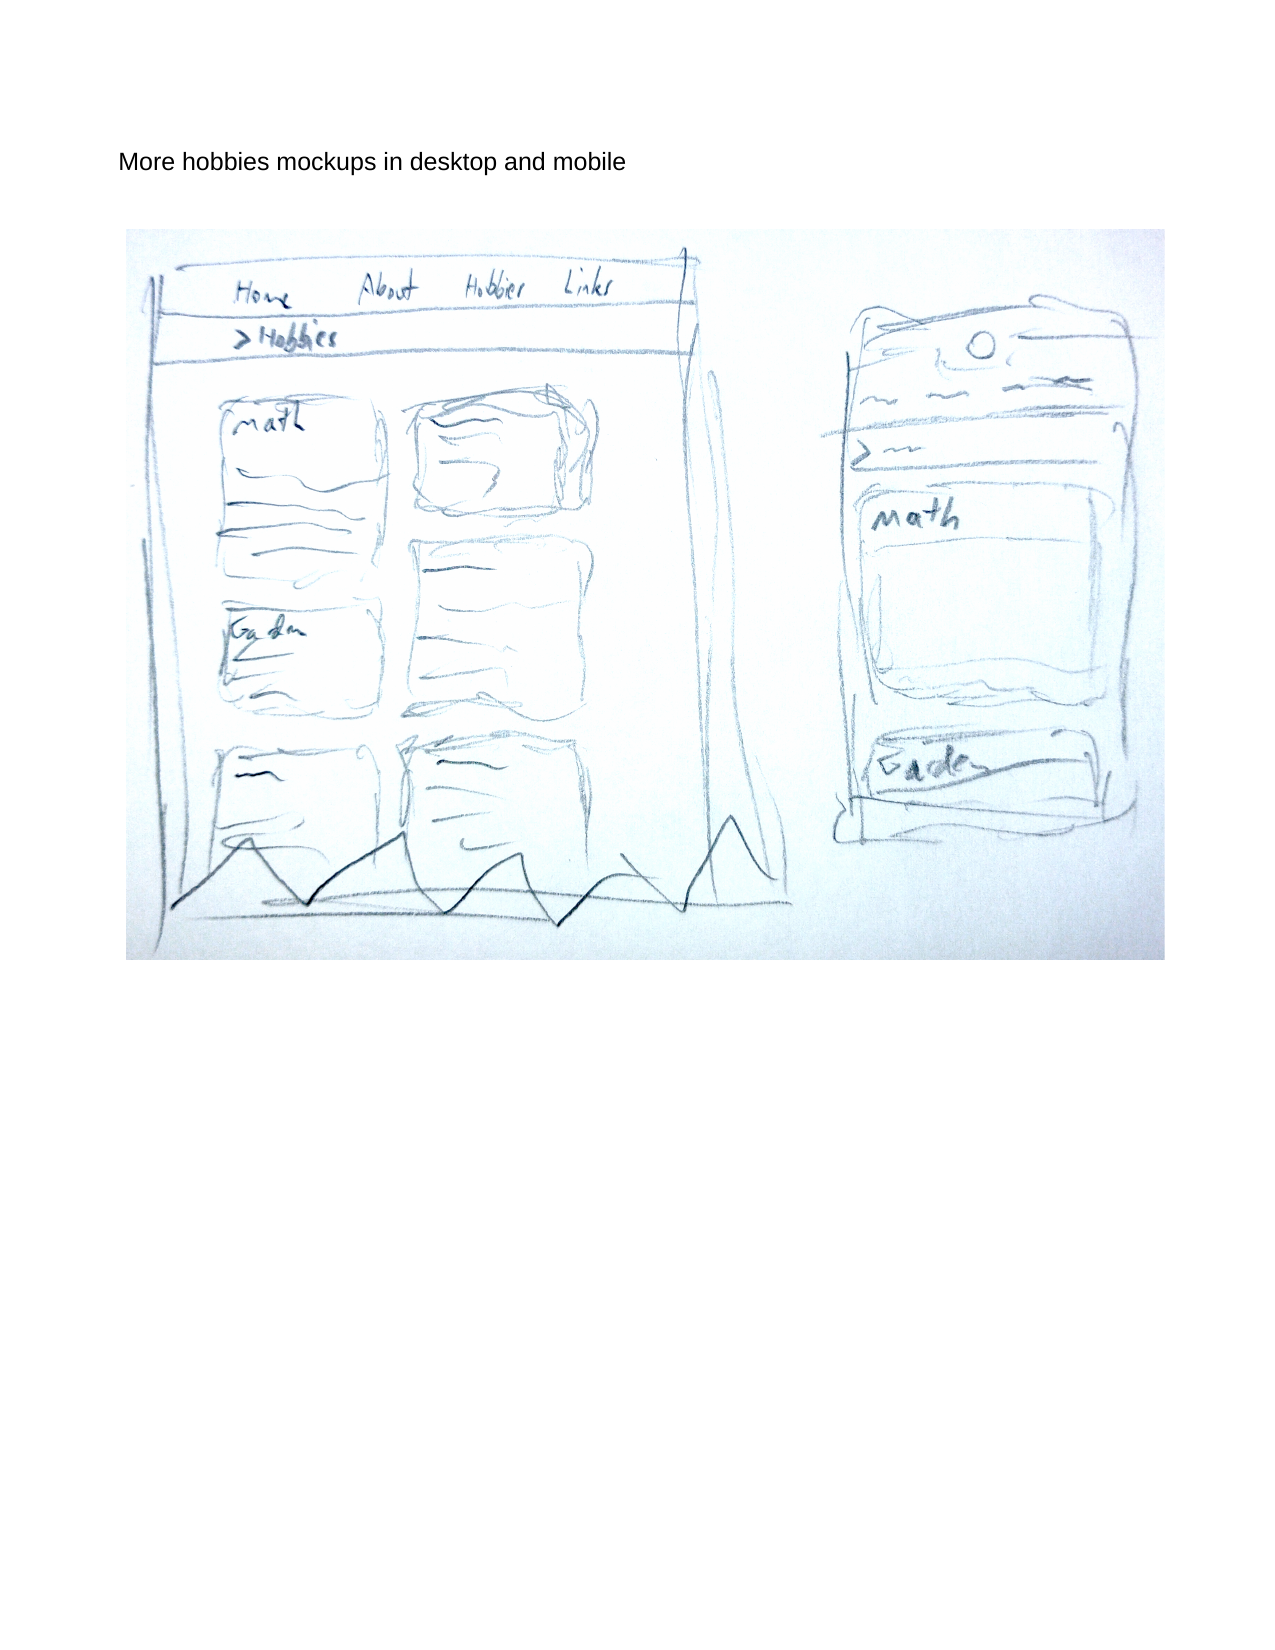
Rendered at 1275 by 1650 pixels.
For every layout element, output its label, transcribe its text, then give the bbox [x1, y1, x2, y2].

text More hobbies mockups in desktop and mobile [118, 146, 1157, 175]
picture [126, 229, 1165, 960]
